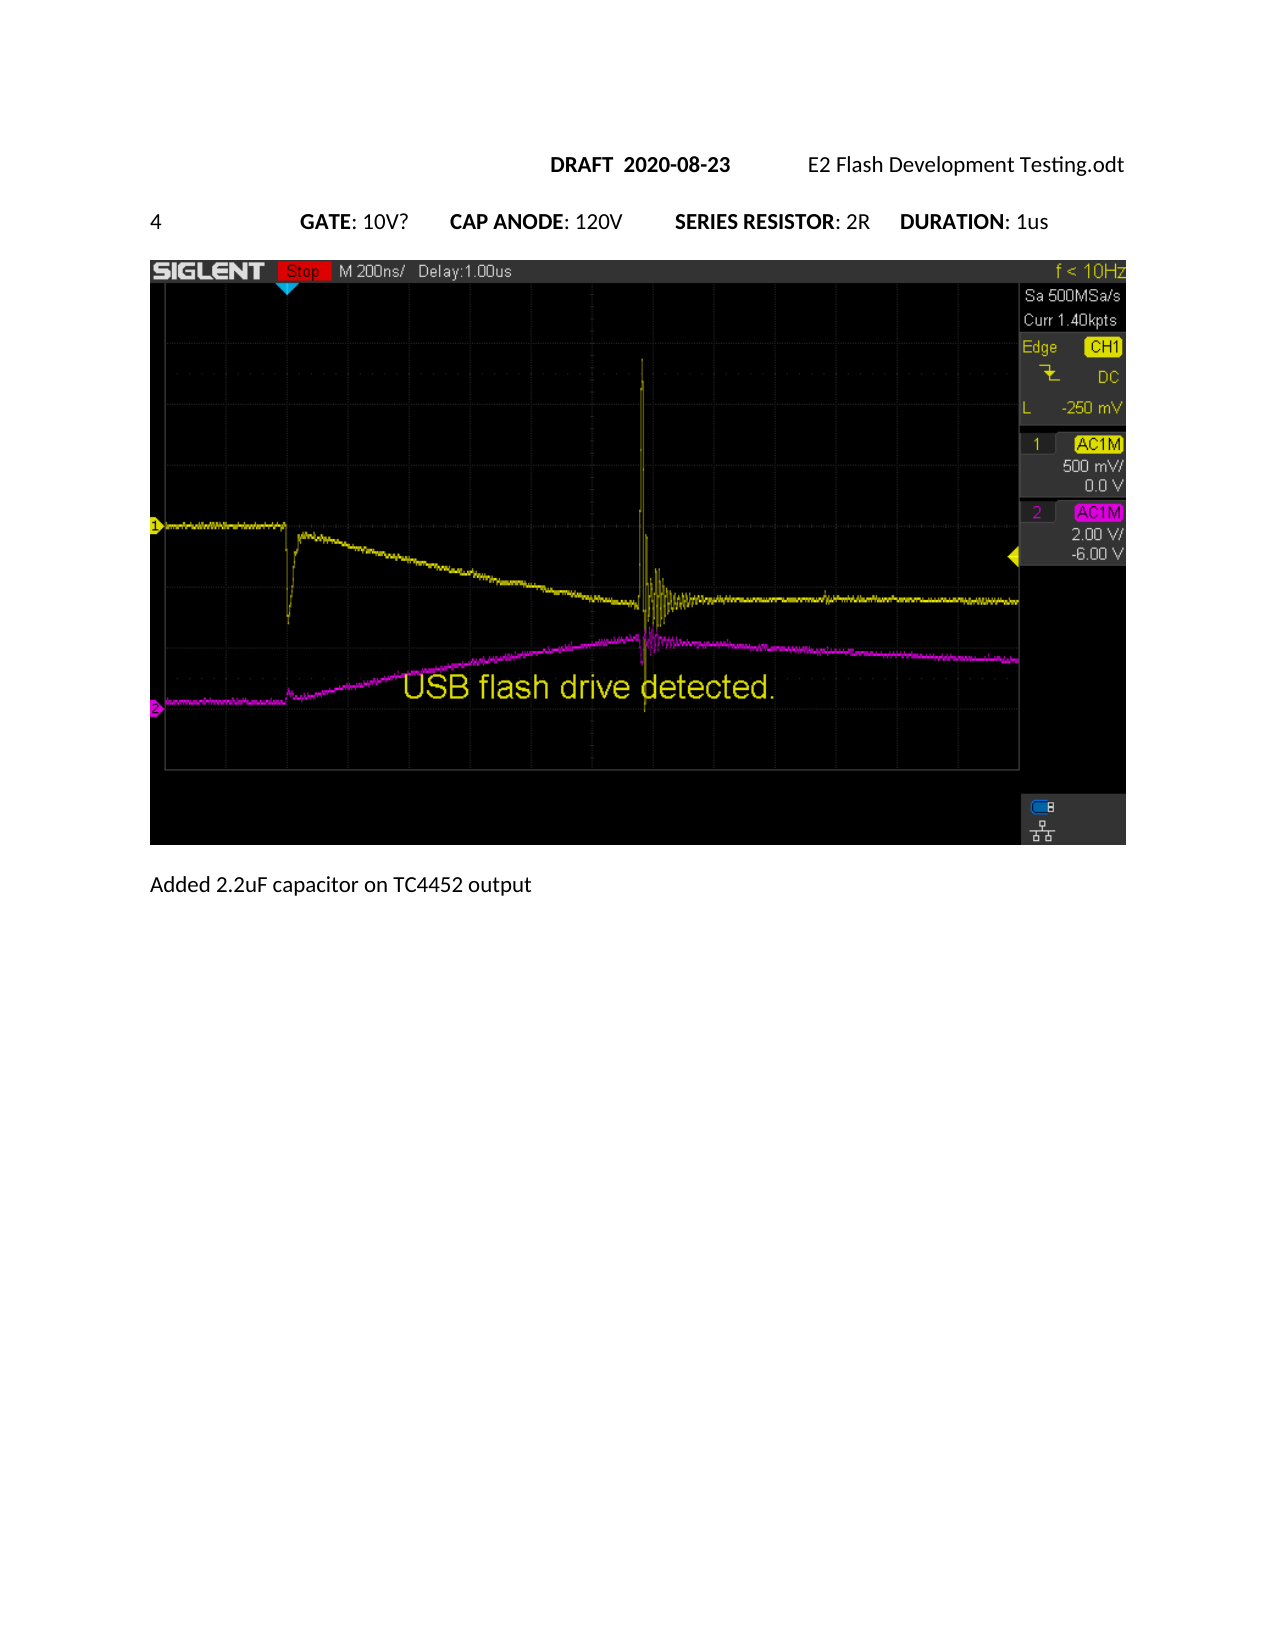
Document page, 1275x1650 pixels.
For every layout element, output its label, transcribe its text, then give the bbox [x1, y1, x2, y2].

picture [150, 260, 1126, 845]
text 4 GATE: 10V? CAP ANODE: 120V SERIES RESISTOR: 2R DURATION: 1us [150, 207, 1125, 236]
text Added 2.2uF capacitor on TC4452 output [150, 870, 1125, 898]
